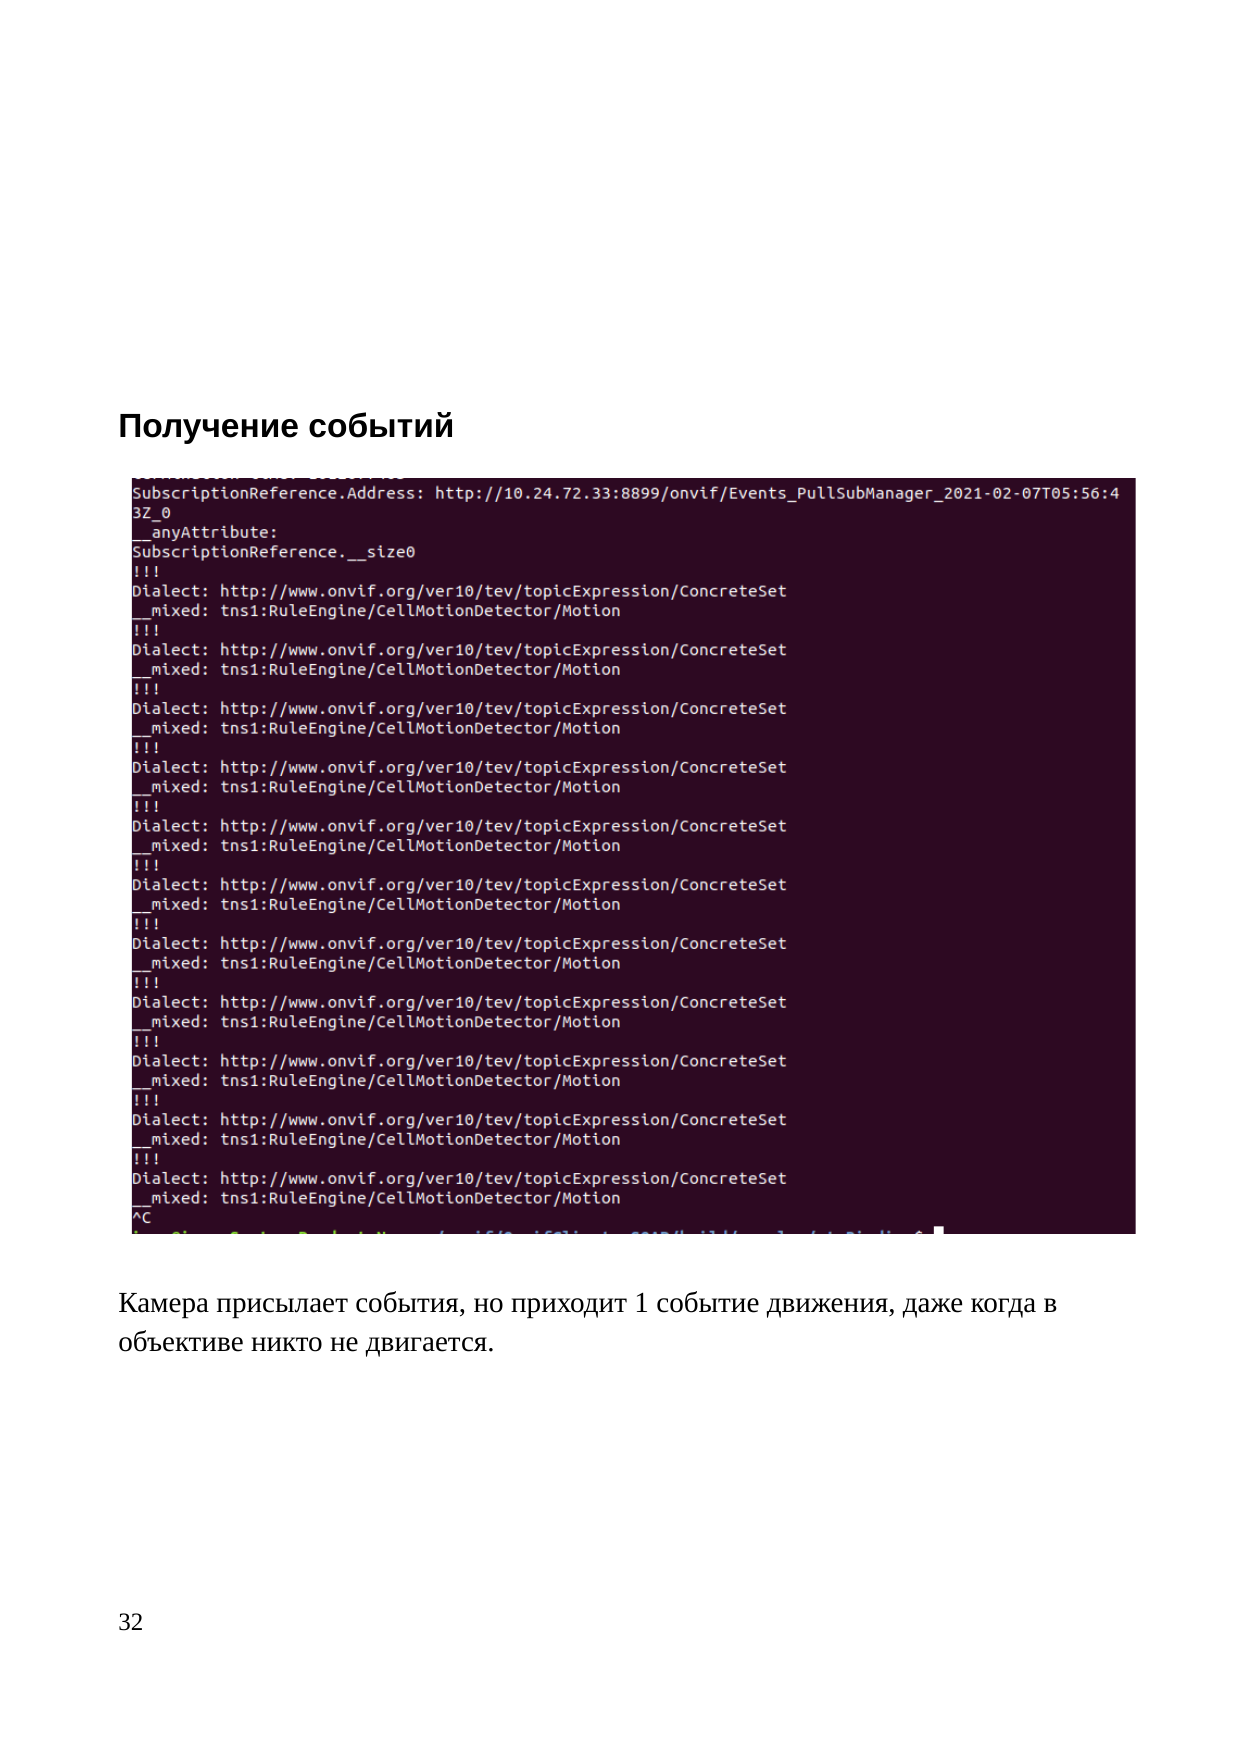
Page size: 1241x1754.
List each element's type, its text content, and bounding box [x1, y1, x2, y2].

subtitle Получение событий [118, 406, 1122, 445]
picture [131, 478, 1136, 1234]
text Камера присылает события, но приходит 1 событие движения, даже когда в объективе никто не двигается. [118, 1285, 1122, 1357]
